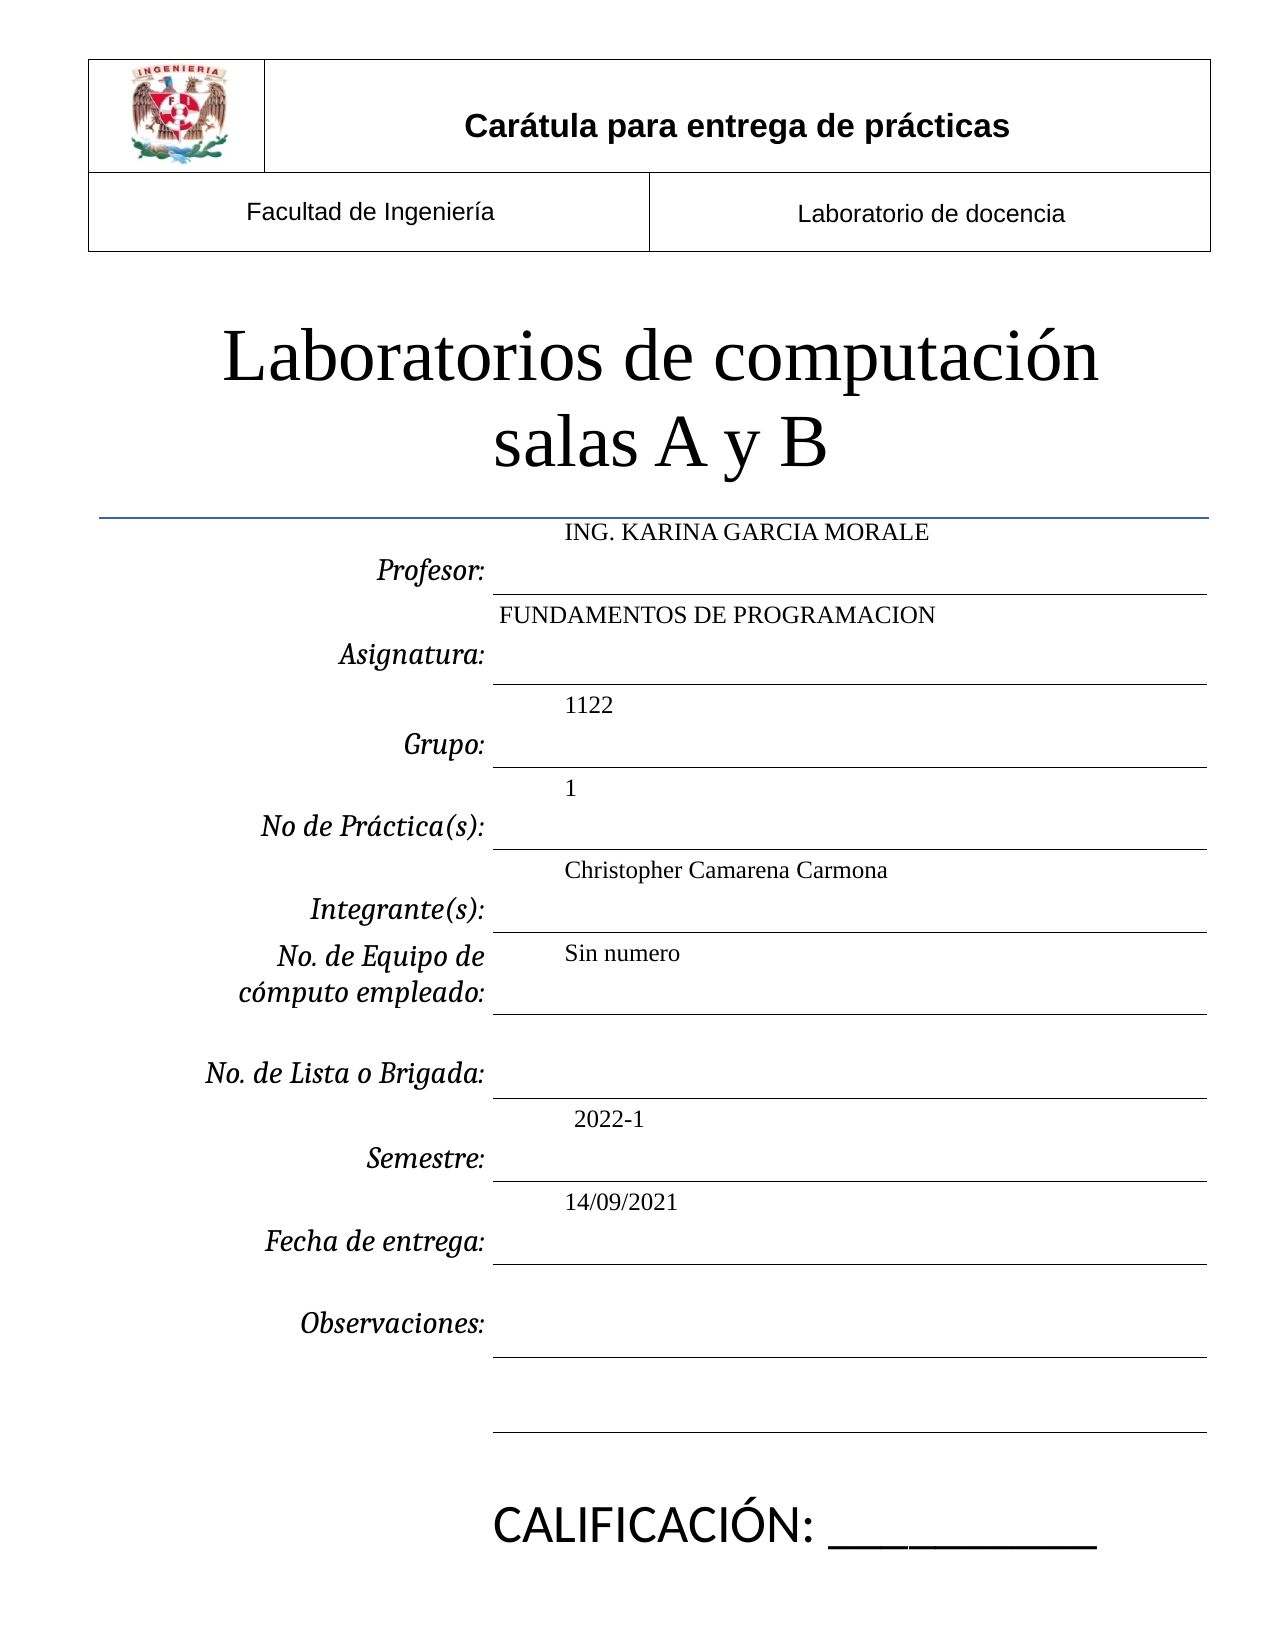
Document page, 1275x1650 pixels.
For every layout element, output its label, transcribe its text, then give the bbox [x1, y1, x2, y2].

table_header Carátula para entrega de prácticas [265, 60, 1210, 172]
table_cell Christopher Camarena Carmona [493, 850, 1207, 932]
text CALIFICACIÓN: __________ [118, 1489, 1205, 1556]
table_cell No de Práctica(s): [118, 766, 493, 849]
table_cell [118, 1357, 493, 1432]
table_cell 1122 [493, 685, 1207, 766]
table_cell Asignatura: [118, 594, 493, 684]
table_header [89, 60, 264, 172]
text Laboratorios de computación [118, 310, 1205, 396]
table_cell Observaciones: [118, 1264, 493, 1357]
table_cell 1 [493, 768, 1207, 849]
table_cell [493, 1015, 1207, 1098]
table_cell Semestre: [118, 1098, 493, 1181]
table_header Profesor: [118, 519, 493, 594]
table_cell Grupo: [118, 684, 493, 766]
table_cell Fecha de entrega: [118, 1181, 493, 1263]
table_cell No. de Equipo de cómputo empleado: [118, 932, 493, 1013]
table_cell Integrante(s): [118, 849, 493, 932]
text salas A y B [118, 396, 1205, 482]
table_header ING. KARINA GARCIA MORALE [493, 519, 1207, 594]
table_cell 2022-1 [493, 1099, 1207, 1181]
table_cell Sin numero [493, 933, 1207, 1013]
table_cell Laboratorio de docencia [650, 173, 1210, 251]
table_header [493, 511, 1207, 517]
table_cell FUNDAMENTOS DE PROGRAMACION [493, 595, 1207, 684]
table_header [118, 511, 493, 517]
table_cell [493, 1358, 1207, 1432]
table_cell [493, 1265, 1207, 1357]
table_cell Facultad de Ingeniería [89, 173, 649, 251]
table_cell No. de Lista o Brigada: [118, 1014, 493, 1098]
table_cell 14/09/2021 [493, 1182, 1207, 1263]
